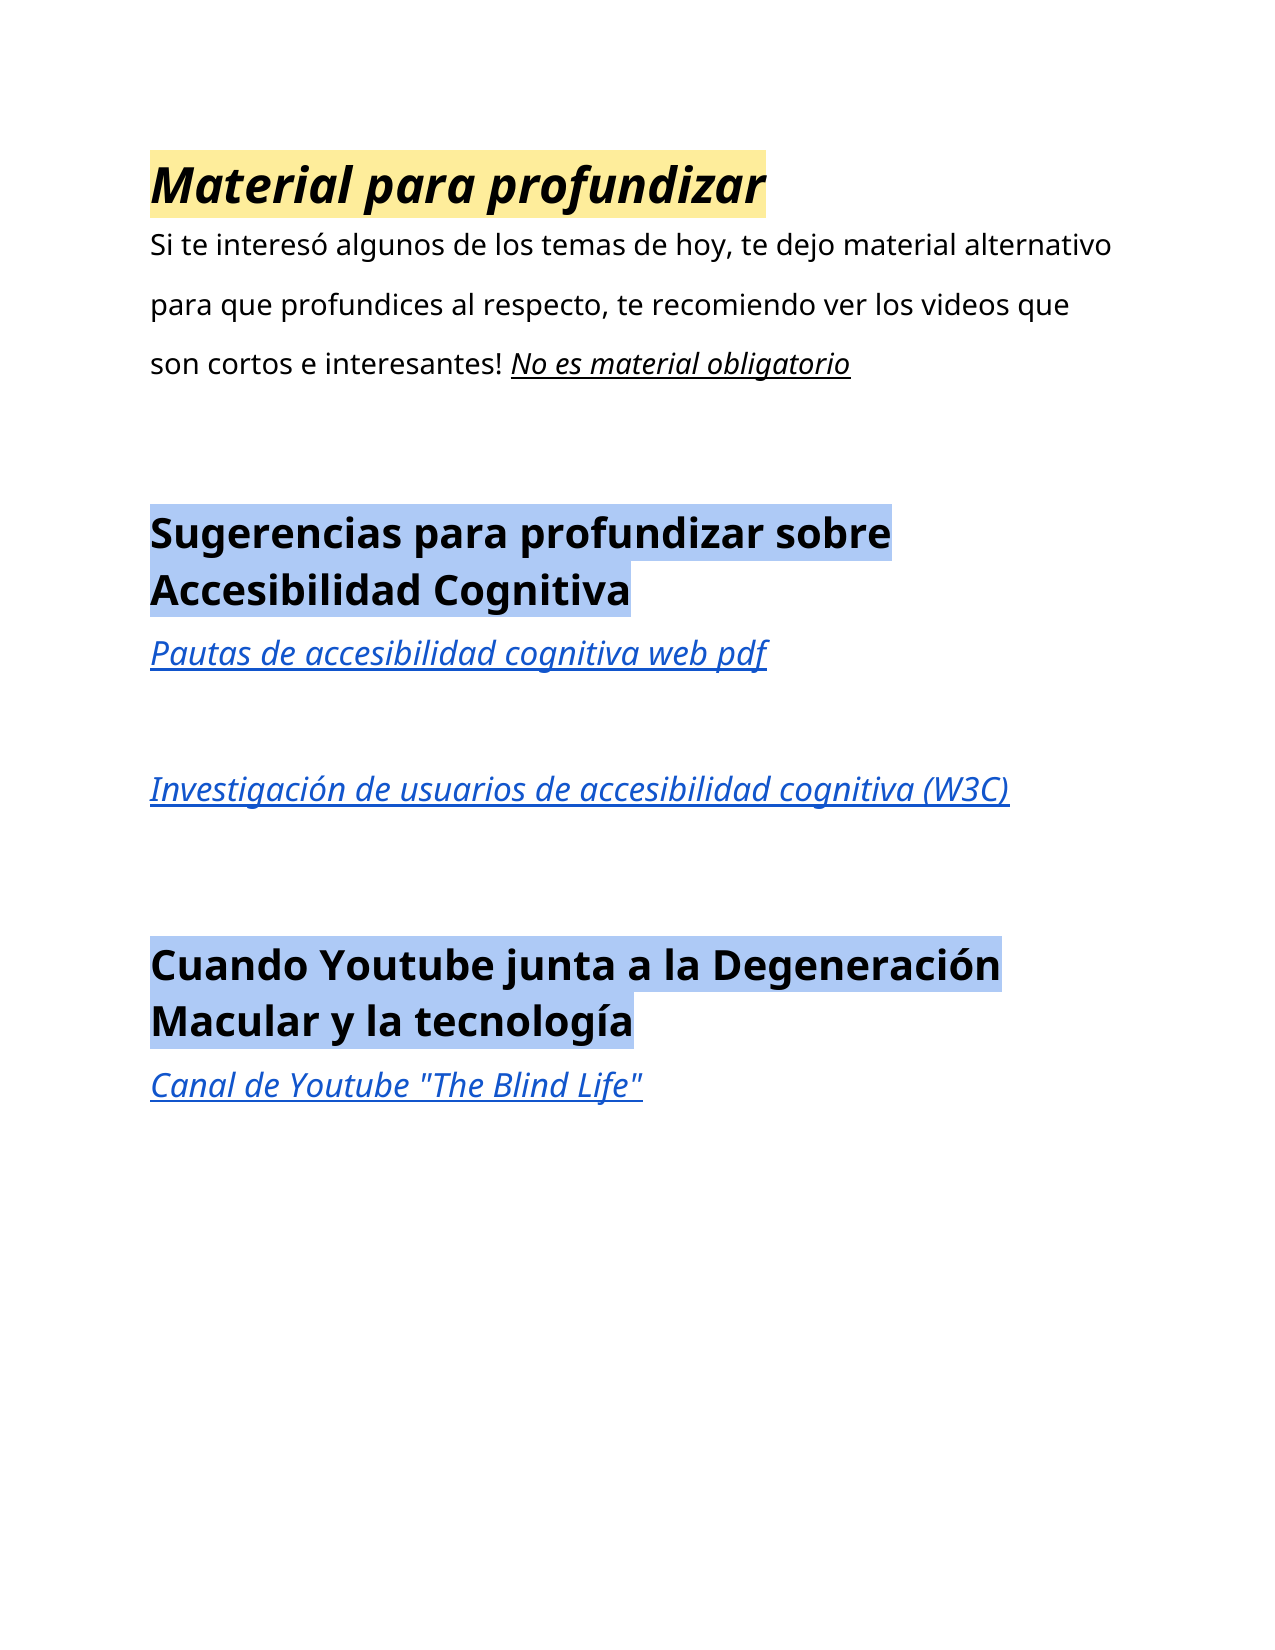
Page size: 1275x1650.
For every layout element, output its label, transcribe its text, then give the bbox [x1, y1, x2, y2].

text Pautas de accesibilidad cognitiva web pdf [150, 630, 1125, 675]
subtitle Sugerencias para profundizar sobre Accesibilidad Cognitiva [631, 504, 1125, 617]
text Canal de Youtube "The Blind Life" [150, 1062, 1125, 1107]
text Investigación de usuarios de accesibilidad cognitiva (W3C) [150, 766, 1125, 812]
subtitle Cuando Youtube junta a la Degeneración Macular y la tecnología [634, 936, 1125, 1049]
title Material para profundizar [766, 150, 1125, 218]
text Si te interesó algunos de los temas de hoy, te dejo material alternativo para que profundices al respecto, te recomiendo ver los videos que son cortos e interesantes! No es material obligatorio [150, 224, 1125, 383]
